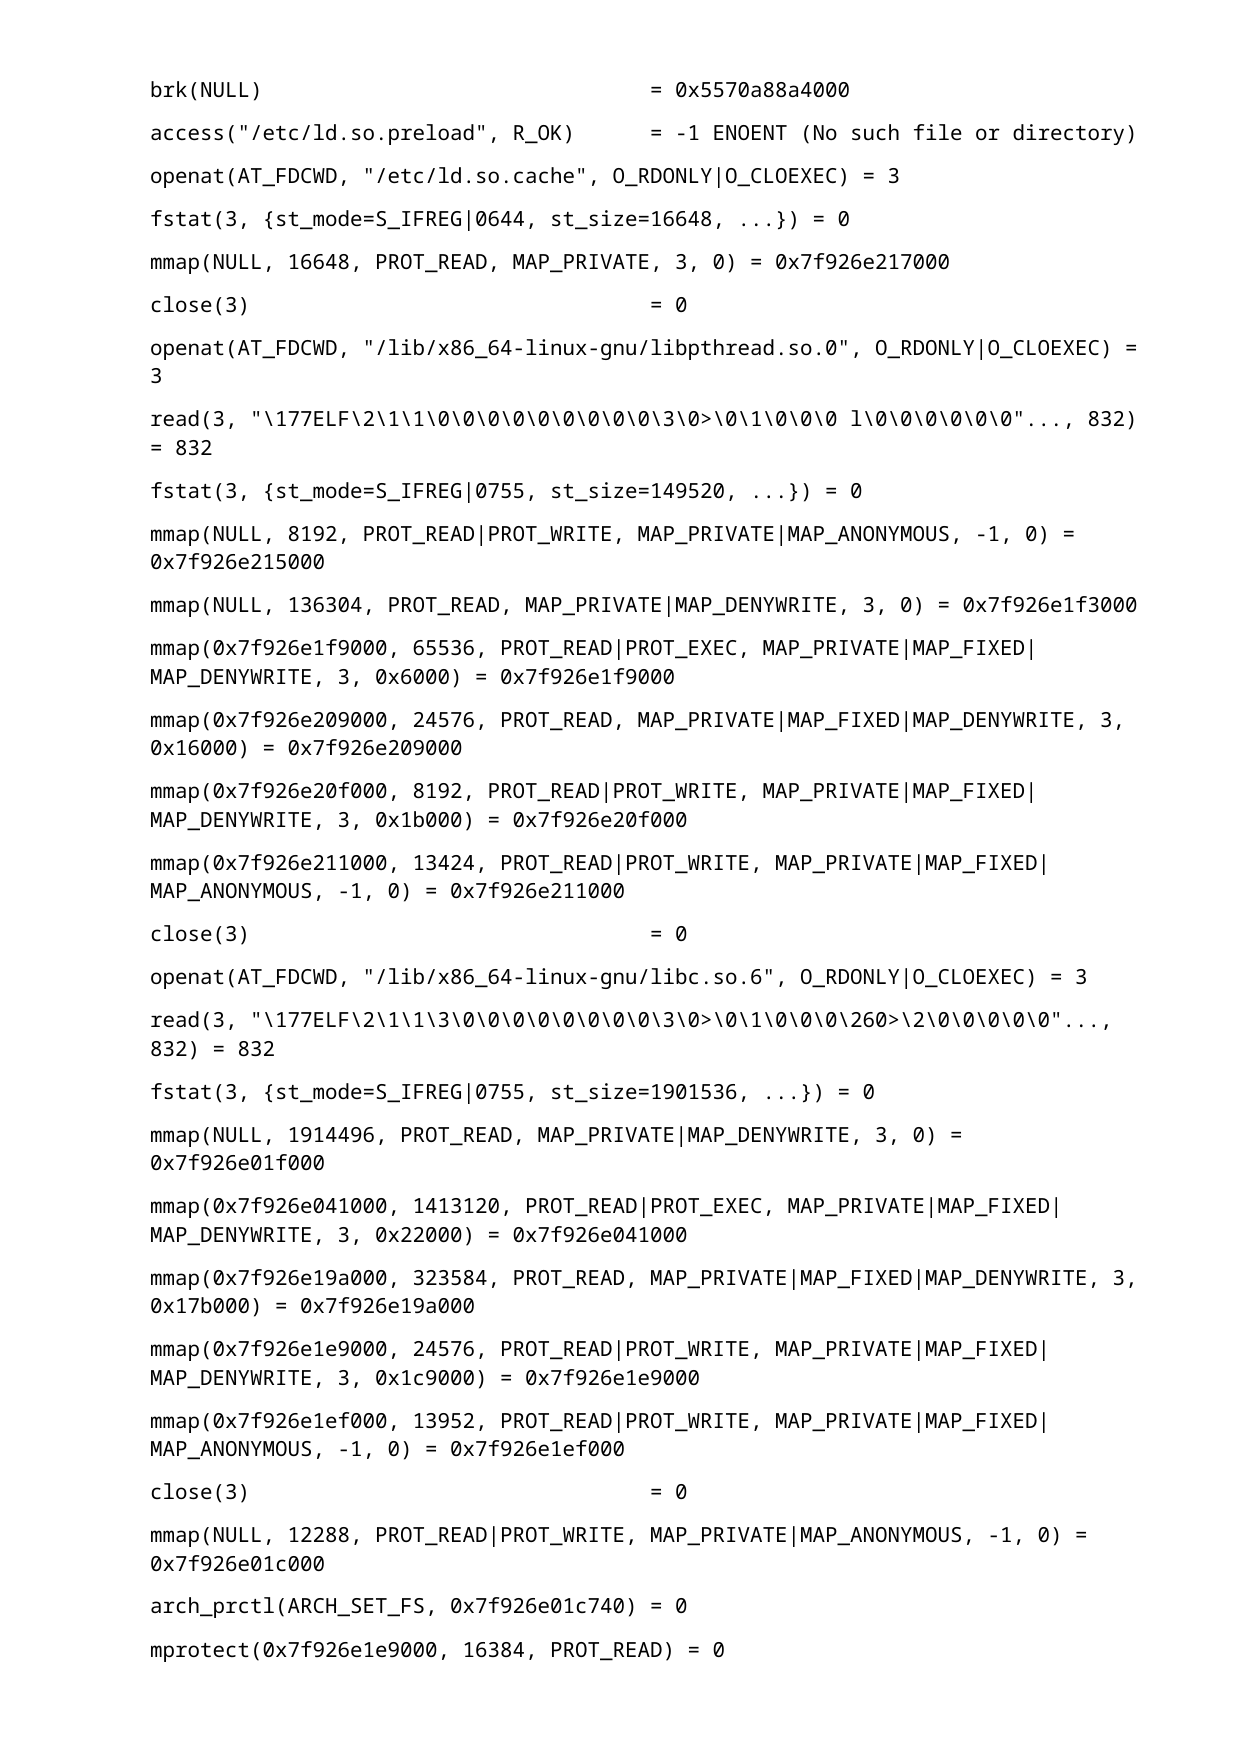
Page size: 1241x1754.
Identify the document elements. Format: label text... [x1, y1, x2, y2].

text read(3, "\177ELF\2\1\1\0\0\0\0\0\0\0\0\0\3\0>\0\1\0\0\0 l\0\0\0\0\0\0"..., 832) = 832 [150, 404, 1147, 461]
text mmap(NULL, 12288, PROT_READ|PROT_WRITE, MAP_PRIVATE|MAP_ANONYMOUS, -1, 0) = 0x7f926e01c000 [150, 1520, 1147, 1577]
text mmap(NULL, 8192, PROT_READ|PROT_WRITE, MAP_PRIVATE|MAP_ANONYMOUS, -1, 0) = 0x7f926e215000 [150, 519, 1147, 576]
text access("/etc/ld.so.preload", R_OK) = -1 ENOENT (No such file or directory) [150, 118, 1147, 146]
text mmap(0x7f926e211000, 13424, PROT_READ|PROT_WRITE, MAP_PRIVATE|MAP_FIXED|MAP_ANONYMOUS, -1, 0) = 0x7f926e211000 [150, 848, 1147, 905]
text close(3) = 0 [150, 290, 1147, 318]
text mmap(NULL, 16648, PROT_READ, MAP_PRIVATE, 3, 0) = 0x7f926e217000 [150, 247, 1147, 276]
text arch_prctl(ARCH_SET_FS, 0x7f926e01c740) = 0 [150, 1592, 1147, 1620]
text brk(NULL) = 0x5570a88a4000 [150, 75, 1147, 103]
text mmap(0x7f926e20f000, 8192, PROT_READ|PROT_WRITE, MAP_PRIVATE|MAP_FIXED|MAP_DENYWRITE, 3, 0x1b000) = 0x7f926e20f000 [150, 776, 1147, 833]
text read(3, "\177ELF\2\1\1\3\0\0\0\0\0\0\0\0\3\0>\0\1\0\0\0\260>\2\0\0\0\0\0"..., 832) = 832 [150, 1005, 1147, 1062]
text close(3) = 0 [150, 1477, 1147, 1506]
text mmap(0x7f926e19a000, 323584, PROT_READ, MAP_PRIVATE|MAP_FIXED|MAP_DENYWRITE, 3, 0x17b000) = 0x7f926e19a000 [150, 1263, 1147, 1320]
text openat(AT_FDCWD, "/lib/x86_64-linux-gnu/libpthread.so.0", O_RDONLY|O_CLOEXEC) = 3 [150, 333, 1147, 390]
text mmap(NULL, 1914496, PROT_READ, MAP_PRIVATE|MAP_DENYWRITE, 3, 0) = 0x7f926e01f000 [150, 1120, 1147, 1177]
text mmap(NULL, 136304, PROT_READ, MAP_PRIVATE|MAP_DENYWRITE, 3, 0) = 0x7f926e1f3000 [150, 591, 1147, 619]
text fstat(3, {st_mode=S_IFREG|0755, st_size=149520, ...}) = 0 [150, 476, 1147, 504]
text openat(AT_FDCWD, "/lib/x86_64-linux-gnu/libc.so.6", O_RDONLY|O_CLOEXEC) = 3 [150, 962, 1147, 991]
text mmap(0x7f926e1e9000, 24576, PROT_READ|PROT_WRITE, MAP_PRIVATE|MAP_FIXED|MAP_DENYWRITE, 3, 0x1c9000) = 0x7f926e1e9000 [150, 1334, 1147, 1391]
text fstat(3, {st_mode=S_IFREG|0755, st_size=1901536, ...}) = 0 [150, 1077, 1147, 1105]
text openat(AT_FDCWD, "/etc/ld.so.cache", O_RDONLY|O_CLOEXEC) = 3 [150, 161, 1147, 189]
text mprotect(0x7f926e1e9000, 16384, PROT_READ) = 0 [150, 1635, 1147, 1663]
text mmap(0x7f926e209000, 24576, PROT_READ, MAP_PRIVATE|MAP_FIXED|MAP_DENYWRITE, 3, 0x16000) = 0x7f926e209000 [150, 705, 1147, 762]
text mmap(0x7f926e1ef000, 13952, PROT_READ|PROT_WRITE, MAP_PRIVATE|MAP_FIXED|MAP_ANONYMOUS, -1, 0) = 0x7f926e1ef000 [150, 1406, 1147, 1463]
text mmap(0x7f926e1f9000, 65536, PROT_READ|PROT_EXEC, MAP_PRIVATE|MAP_FIXED|MAP_DENYWRITE, 3, 0x6000) = 0x7f926e1f9000 [150, 633, 1147, 690]
text fstat(3, {st_mode=S_IFREG|0644, st_size=16648, ...}) = 0 [150, 204, 1147, 232]
text close(3) = 0 [150, 919, 1147, 948]
text mmap(0x7f926e041000, 1413120, PROT_READ|PROT_EXEC, MAP_PRIVATE|MAP_FIXED|MAP_DENYWRITE, 3, 0x22000) = 0x7f926e041000 [150, 1191, 1147, 1248]
